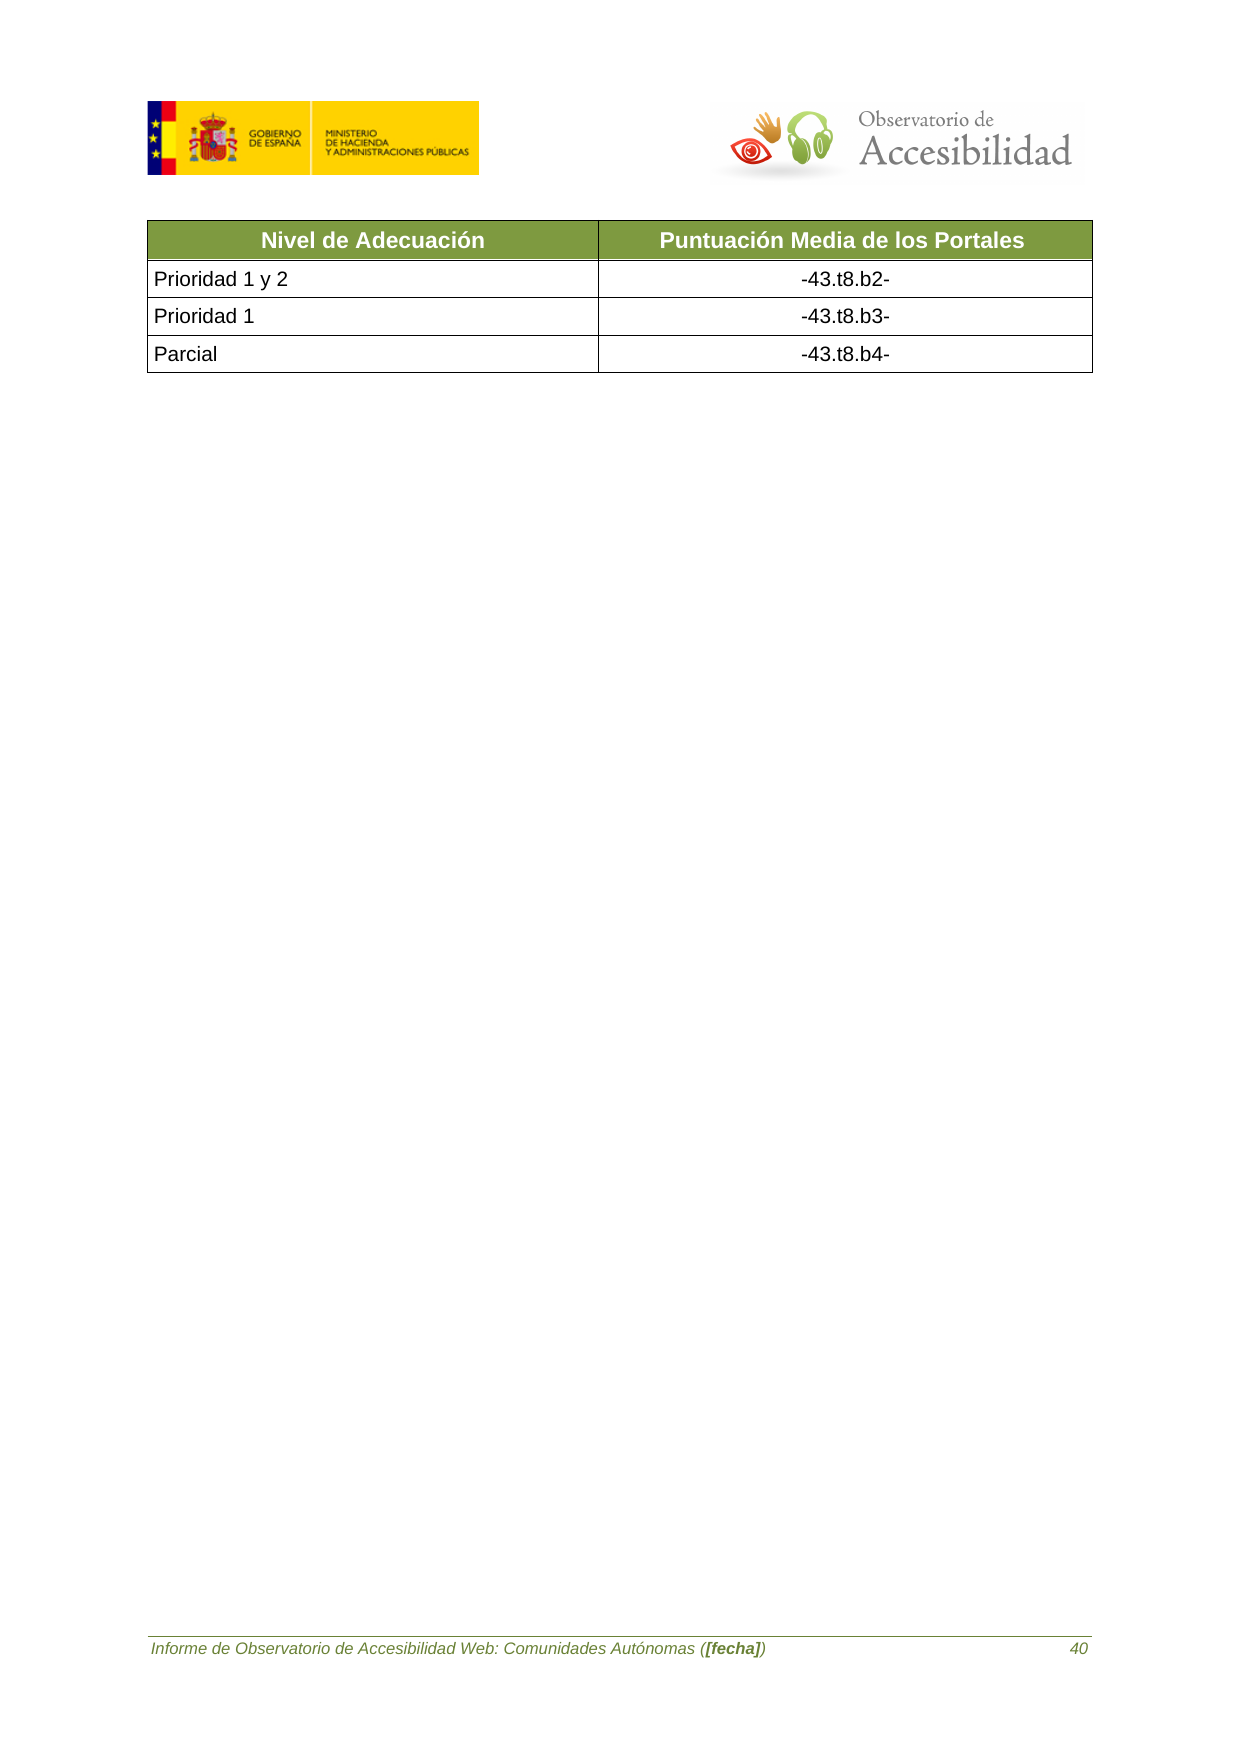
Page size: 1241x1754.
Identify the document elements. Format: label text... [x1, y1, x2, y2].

table_header Nivel de Adecuación [148, 221, 598, 259]
picture [147, 101, 479, 175]
table_header Puntuación Media de los Portales [599, 221, 1092, 259]
table_cell Prioridad 1 y 2 [148, 261, 598, 297]
table_cell Prioridad 1 [148, 298, 598, 334]
table_cell -43.t8.b3- [599, 298, 1092, 334]
table_cell -43.t8.b2- [599, 261, 1092, 297]
table_cell Parcial [148, 336, 598, 372]
table_cell -43.t8.b4- [599, 336, 1092, 372]
picture [710, 102, 1086, 185]
